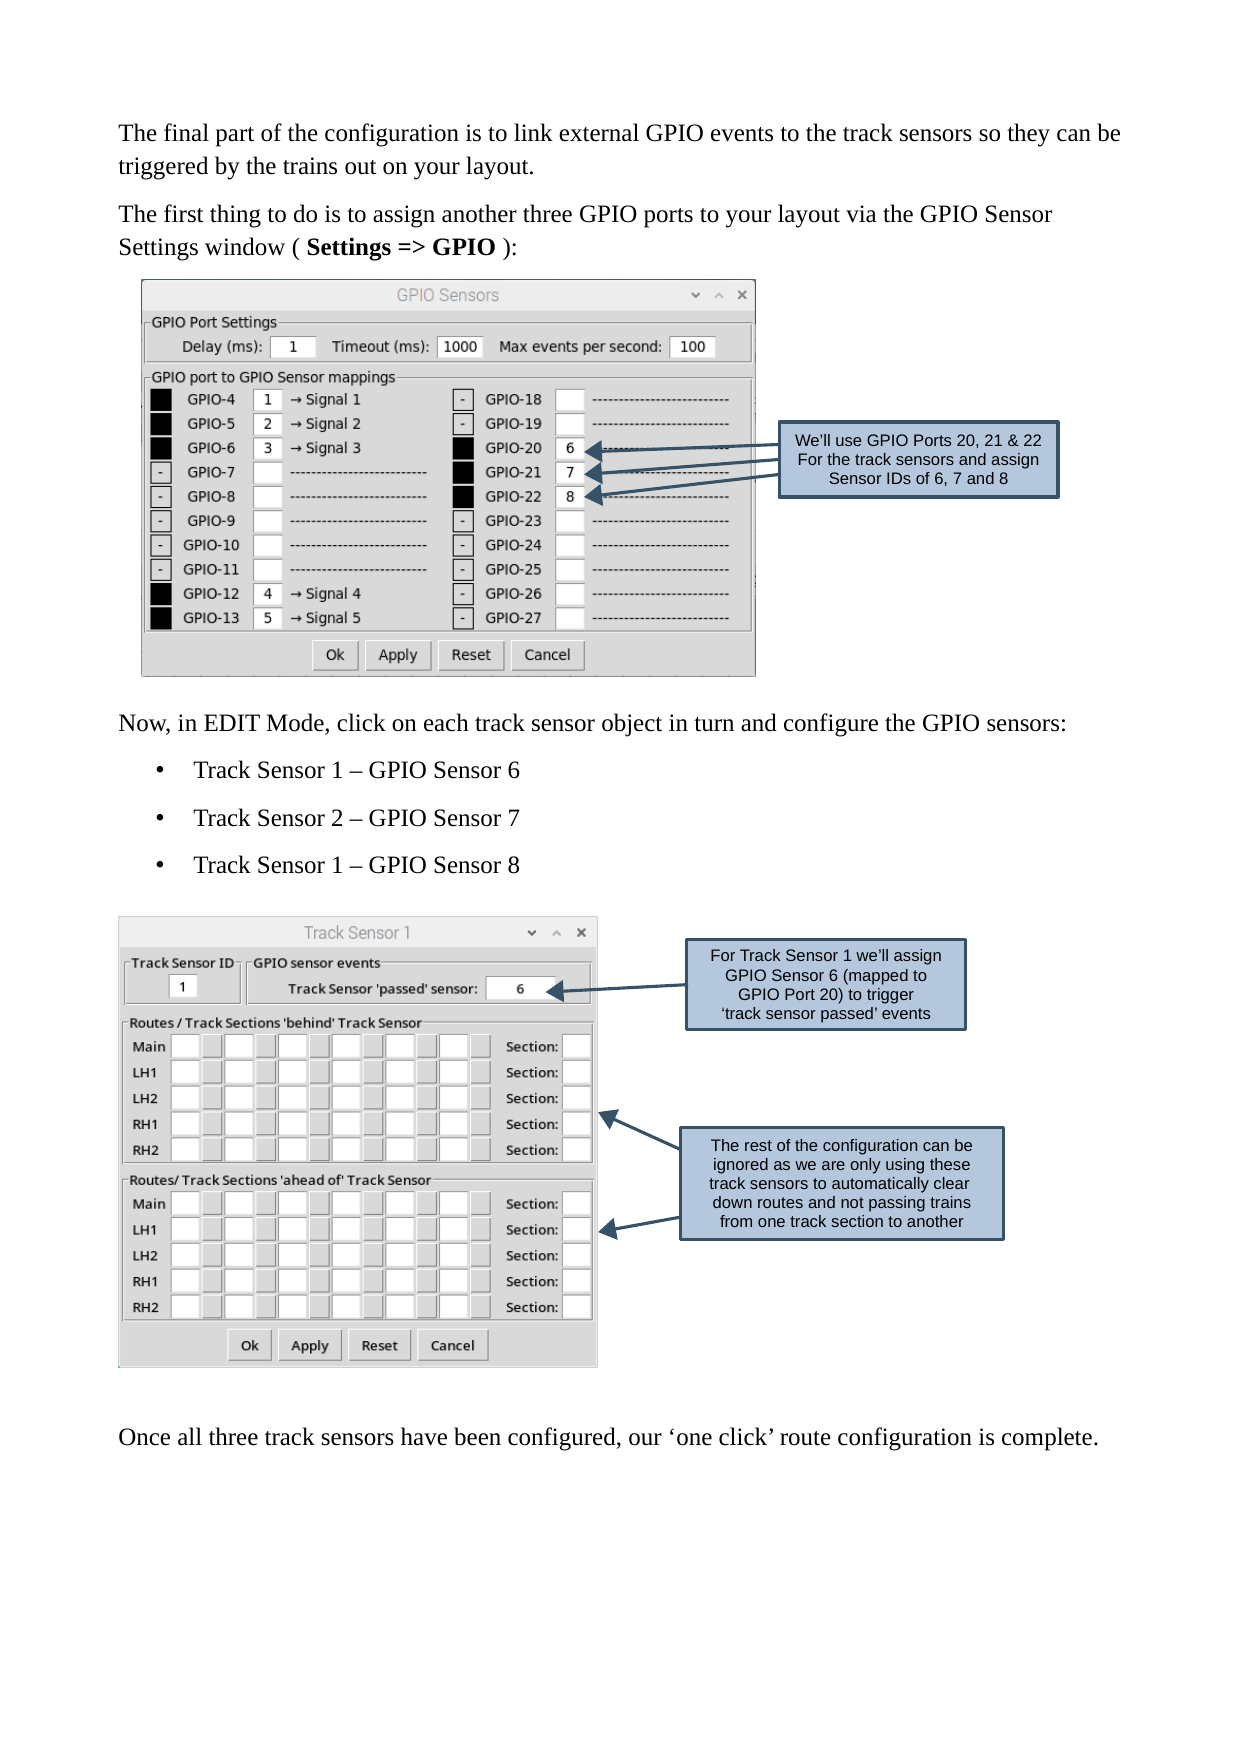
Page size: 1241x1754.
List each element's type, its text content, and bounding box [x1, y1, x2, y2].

picture [141, 279, 756, 677]
text The first thing to do is to assign another three GPIO ports to your layout via the GPIO Sensor Settings window ( Settings => GPIO ): [118, 199, 1122, 261]
list Track Sensor 2 – GPIO Sensor 7 [156, 803, 1122, 832]
text Once all three track sensors have been configured, our ‘one click’ route configuration is complete. [118, 1422, 1122, 1451]
text Now, in EDIT Mode, click on each track sensor object in turn and configure the GPIO sensors: [118, 708, 1122, 737]
list Track Sensor 1 – GPIO Sensor 8 [156, 851, 1122, 879]
list Track Sensor 1 – GPIO Sensor 6 [156, 755, 1122, 784]
picture [118, 916, 598, 1368]
picture [602, 447, 756, 471]
picture [601, 463, 756, 493]
text The final part of the configuration is to link external GPIO events to the track sensors so they can be triggered by the trains out on your layout. [118, 118, 1122, 180]
